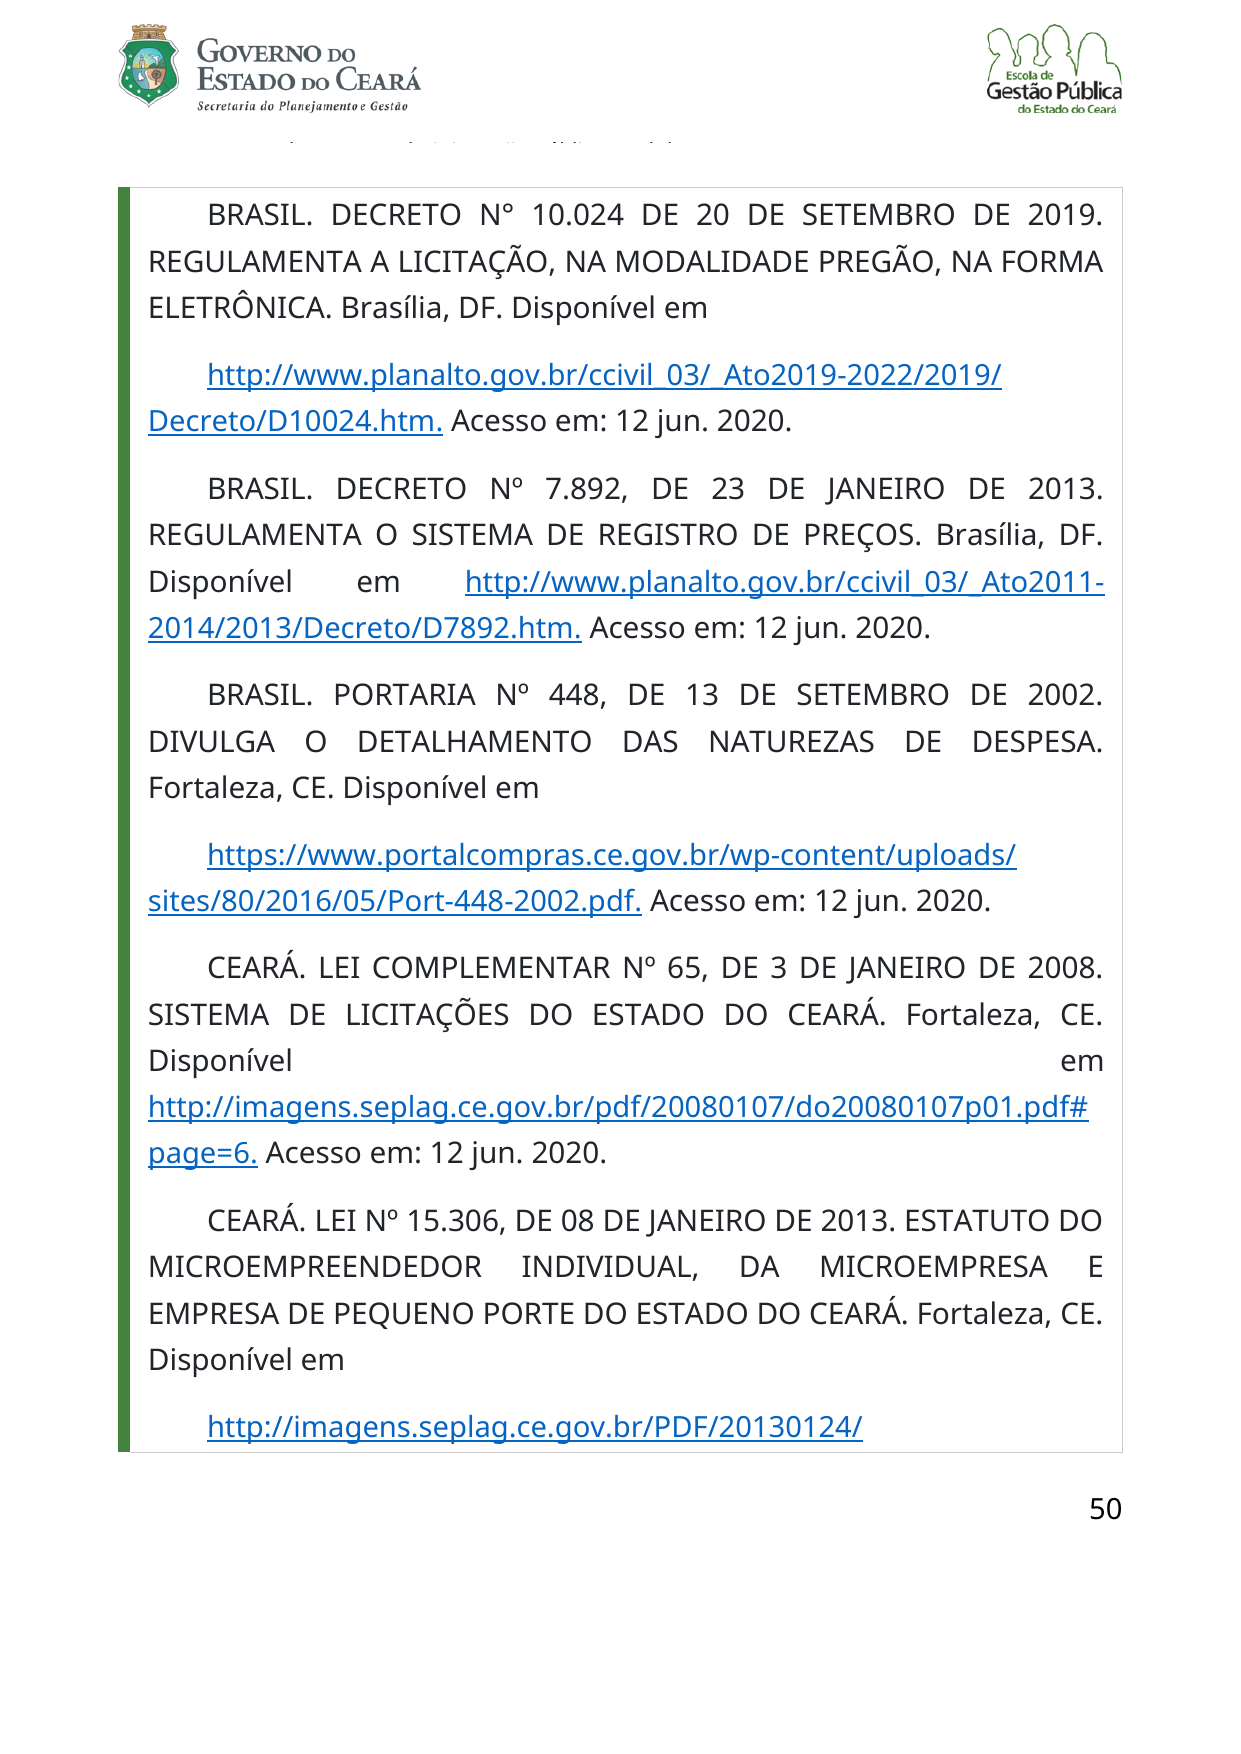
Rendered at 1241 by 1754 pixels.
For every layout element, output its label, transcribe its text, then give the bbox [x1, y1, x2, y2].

table_header [118, 187, 130, 1452]
table_header BRASIL. DECRETO N° 10.024 DE 20 DE SETEMBRO DE 2019. REGULAMENTA A LICITAÇÃO, NA MODALIDADE PREGÃO, NA FORMA ELETRÔNICA. Brasília, DF. Disponível em http://www.planalto.gov.br/ccivil_03/_Ato2019-2022/2019/Decreto/D10024.htm. Acesso em: 12 jun. 2020. BRASIL. DECRETO Nº 7.892, DE 23 DE JANEIRO DE 2013. REGULAMENTA O SISTEMA DE REGISTRO DE PREÇOS. Brasília, DF. Disponível em http://www.planalto.gov.br/ccivil_03/_Ato2011-2014/2013/Decreto/D7892.htm. Acesso em: 12 jun. 2020. BRASIL. PORTARIA Nº 448, DE 13 DE SETEMBRO DE 2002. DIVULGA O DETALHAMENTO DAS NATUREZAS DE DESPESA. Fortaleza, CE. Disponível em https://www.portalcompras.ce.gov.br/wp-content/uploads/sites/80/2016/05/Port-448-2002.pdf. Acesso em: 12 jun. 2020. CEARÁ. LEI COMPLEMENTAR Nº 65, DE 3 DE JANEIRO DE 2008. SISTEMA DE LICITAÇÕES DO ESTADO DO CEARÁ. Fortaleza, CE. Disponível em http://imagens.seplag.ce.gov.br/pdf/20080107/do20080107p01.pdf#page=6. Acesso em: 12 jun. 2020. CEARÁ. LEI Nº 15.306, DE 08 DE JANEIRO DE 2013. ESTATUTO DO MICROEMPREENDEDOR INDIVIDUAL, DA MICROEMPRESA E EMPRESA DE PEQUENO PORTE DO ESTADO DO CEARÁ. Fortaleza, CE. Disponível em http://imagens.seplag.ce.gov.br/PDF/20130124/ [130, 188, 1122, 1452]
picture [118, 24, 1122, 113]
